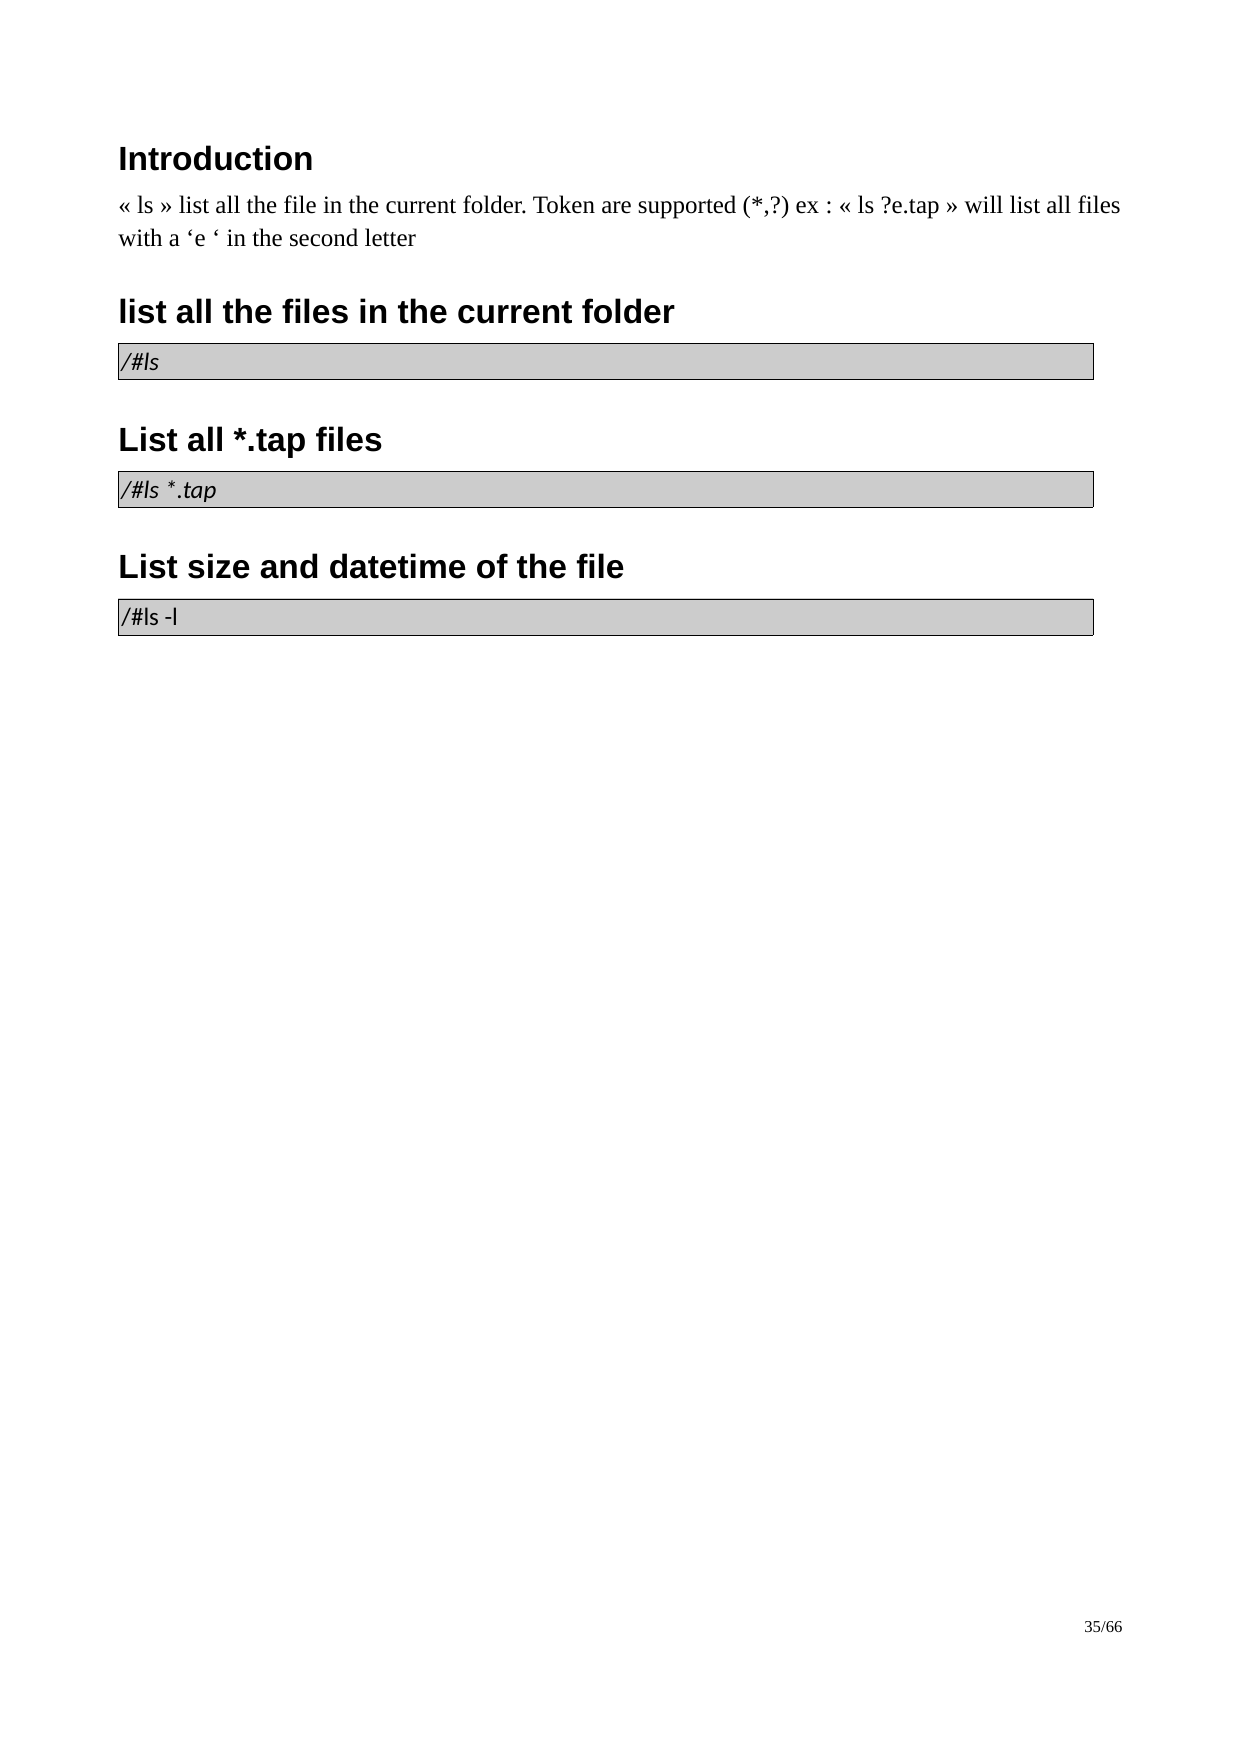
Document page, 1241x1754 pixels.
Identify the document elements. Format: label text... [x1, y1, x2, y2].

subtitle List size and datetime of the file [118, 547, 1122, 586]
text /#ls *.tap [119, 472, 1093, 507]
subtitle list all the files in the current folder [118, 292, 1122, 330]
text « ls » list all the file in the current folder. Token are supported (*,?) ex : « ls ?e.tap » will list all files with a ‘e ‘ in the second letter [118, 190, 1122, 252]
text /#ls [119, 344, 1093, 379]
subtitle Introduction [118, 139, 1122, 178]
text /#ls -l [119, 600, 1093, 635]
subtitle List all *.tap files [118, 419, 1122, 458]
